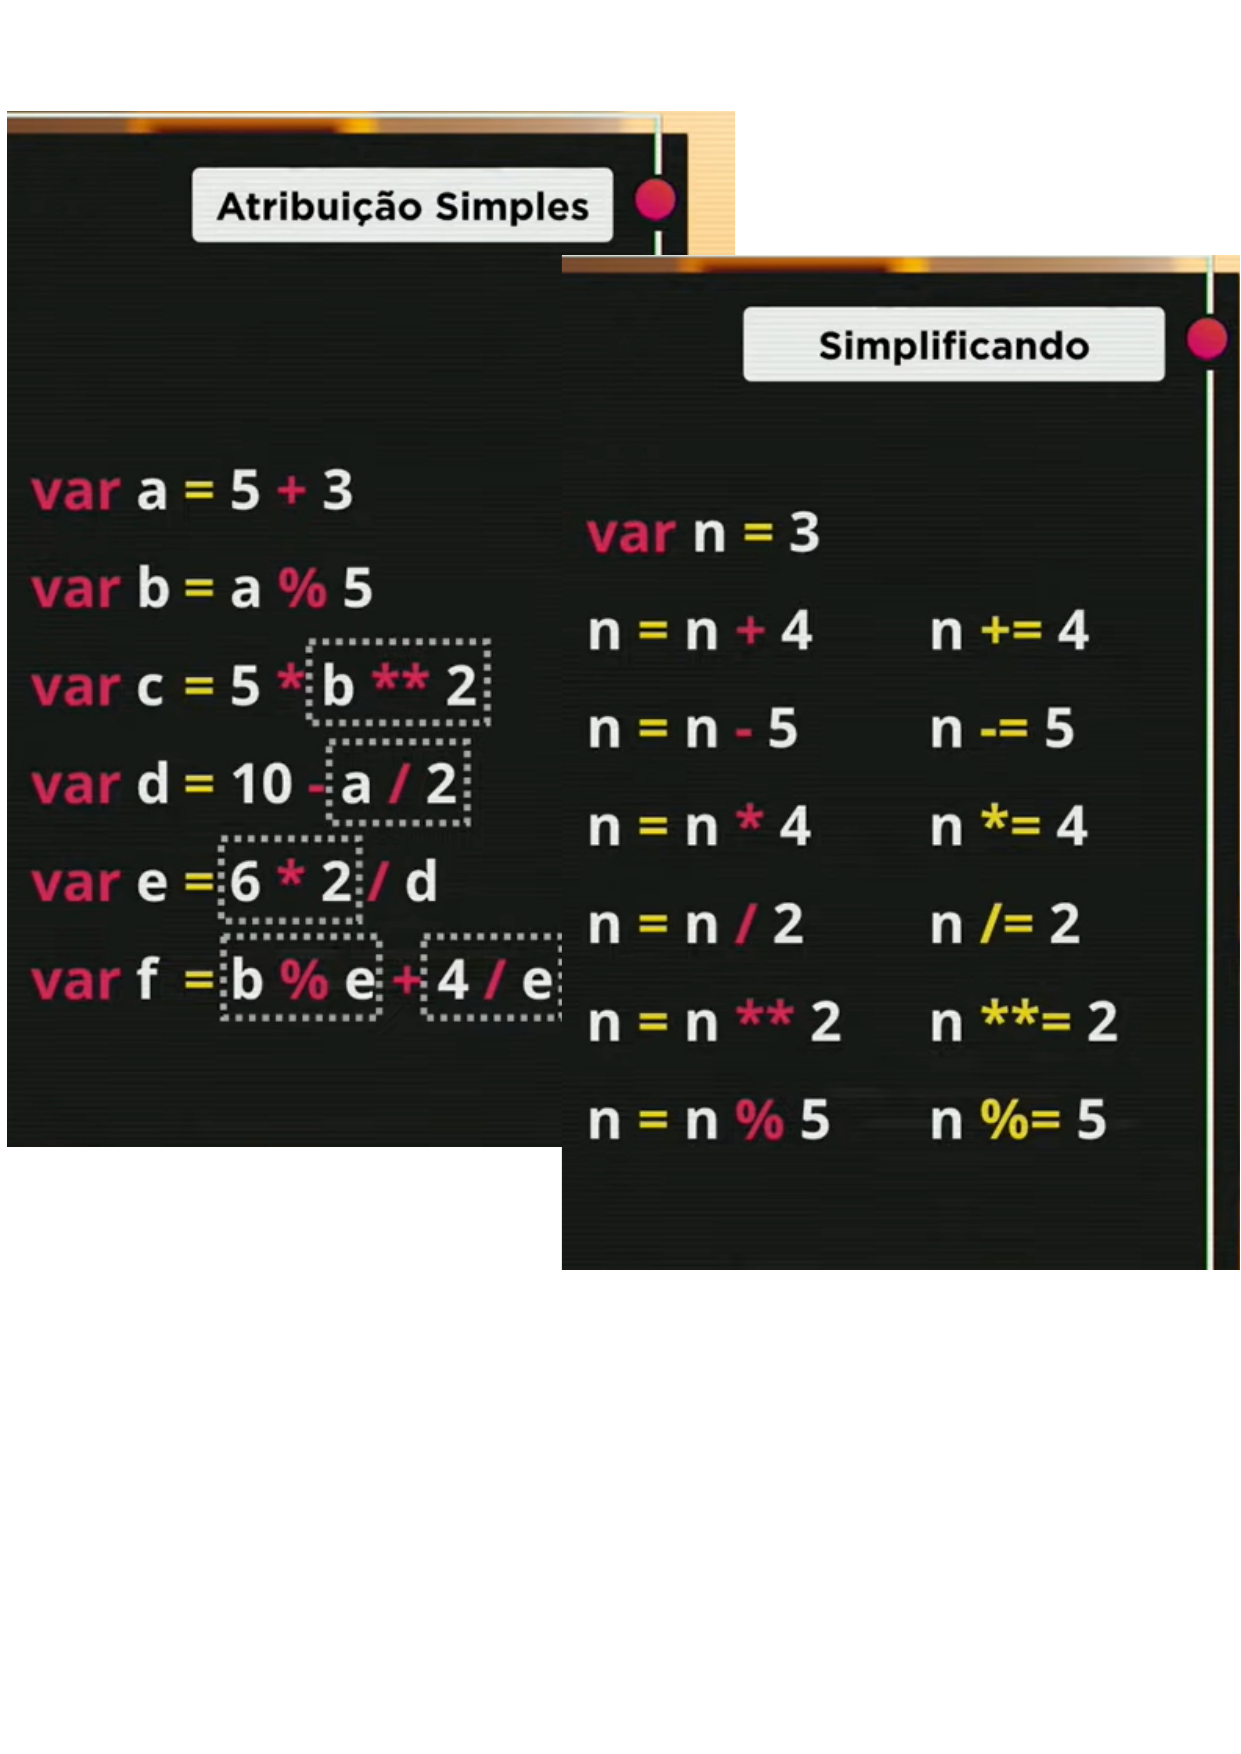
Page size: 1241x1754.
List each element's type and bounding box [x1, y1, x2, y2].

picture [7, 111, 1240, 1270]
